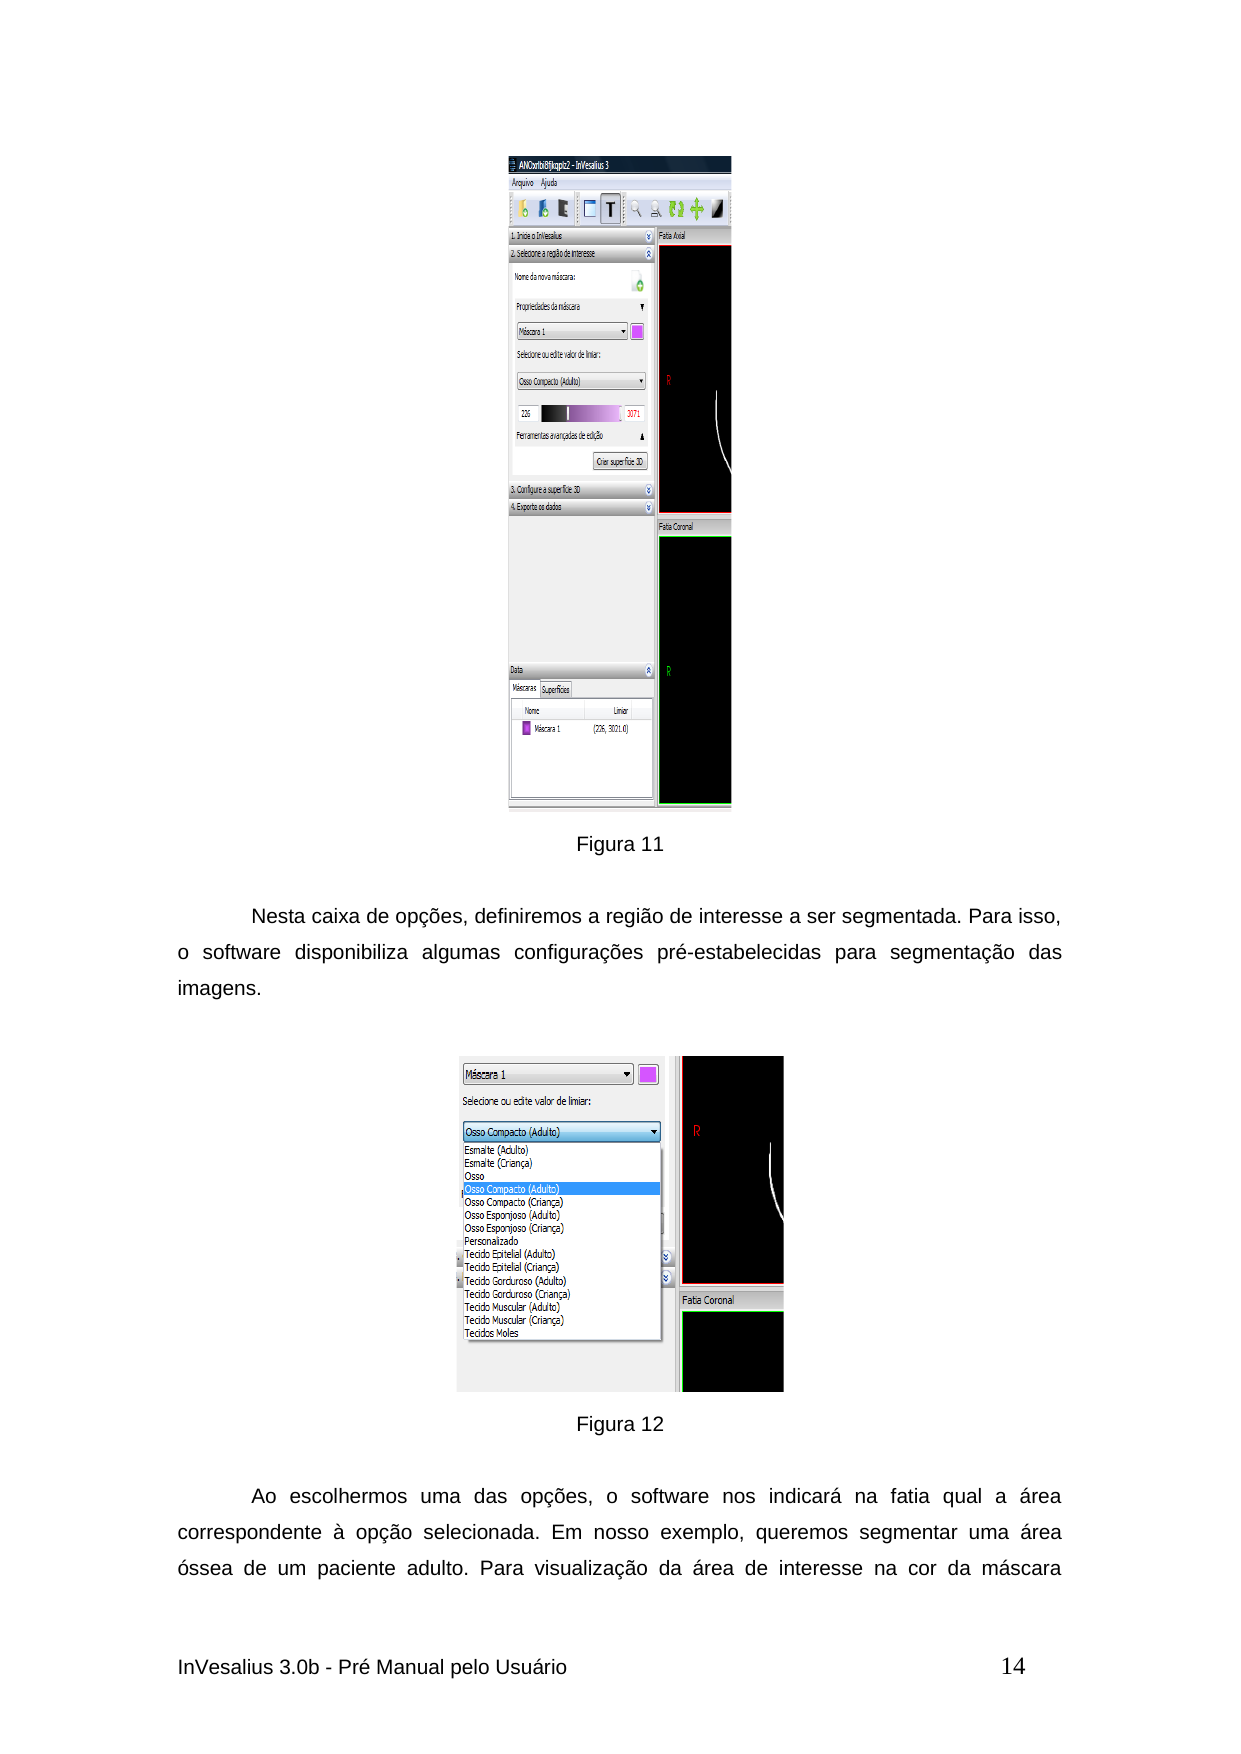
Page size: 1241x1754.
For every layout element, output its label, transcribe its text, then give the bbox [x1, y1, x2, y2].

picture [456, 1056, 466, 1392]
text Nesta caixa de opções, definiremos a região de interesse a ser segmentada. Para isso, o software disponibiliza algumas configurações pré-estabelecidas para segmentação das imagens. [177, 904, 1063, 1000]
text Figura 11 [177, 832, 1063, 856]
text Figura 12 [177, 1412, 1063, 1436]
text Ao escolhermos uma das opções, o software nos indicará na fatia qual a área correspondente à opção selecionada. Em nosso exemplo, queremos segmentar uma área óssea de um paciente adulto. Para visualização da área de interesse na cor da máscara [177, 1484, 1063, 1580]
